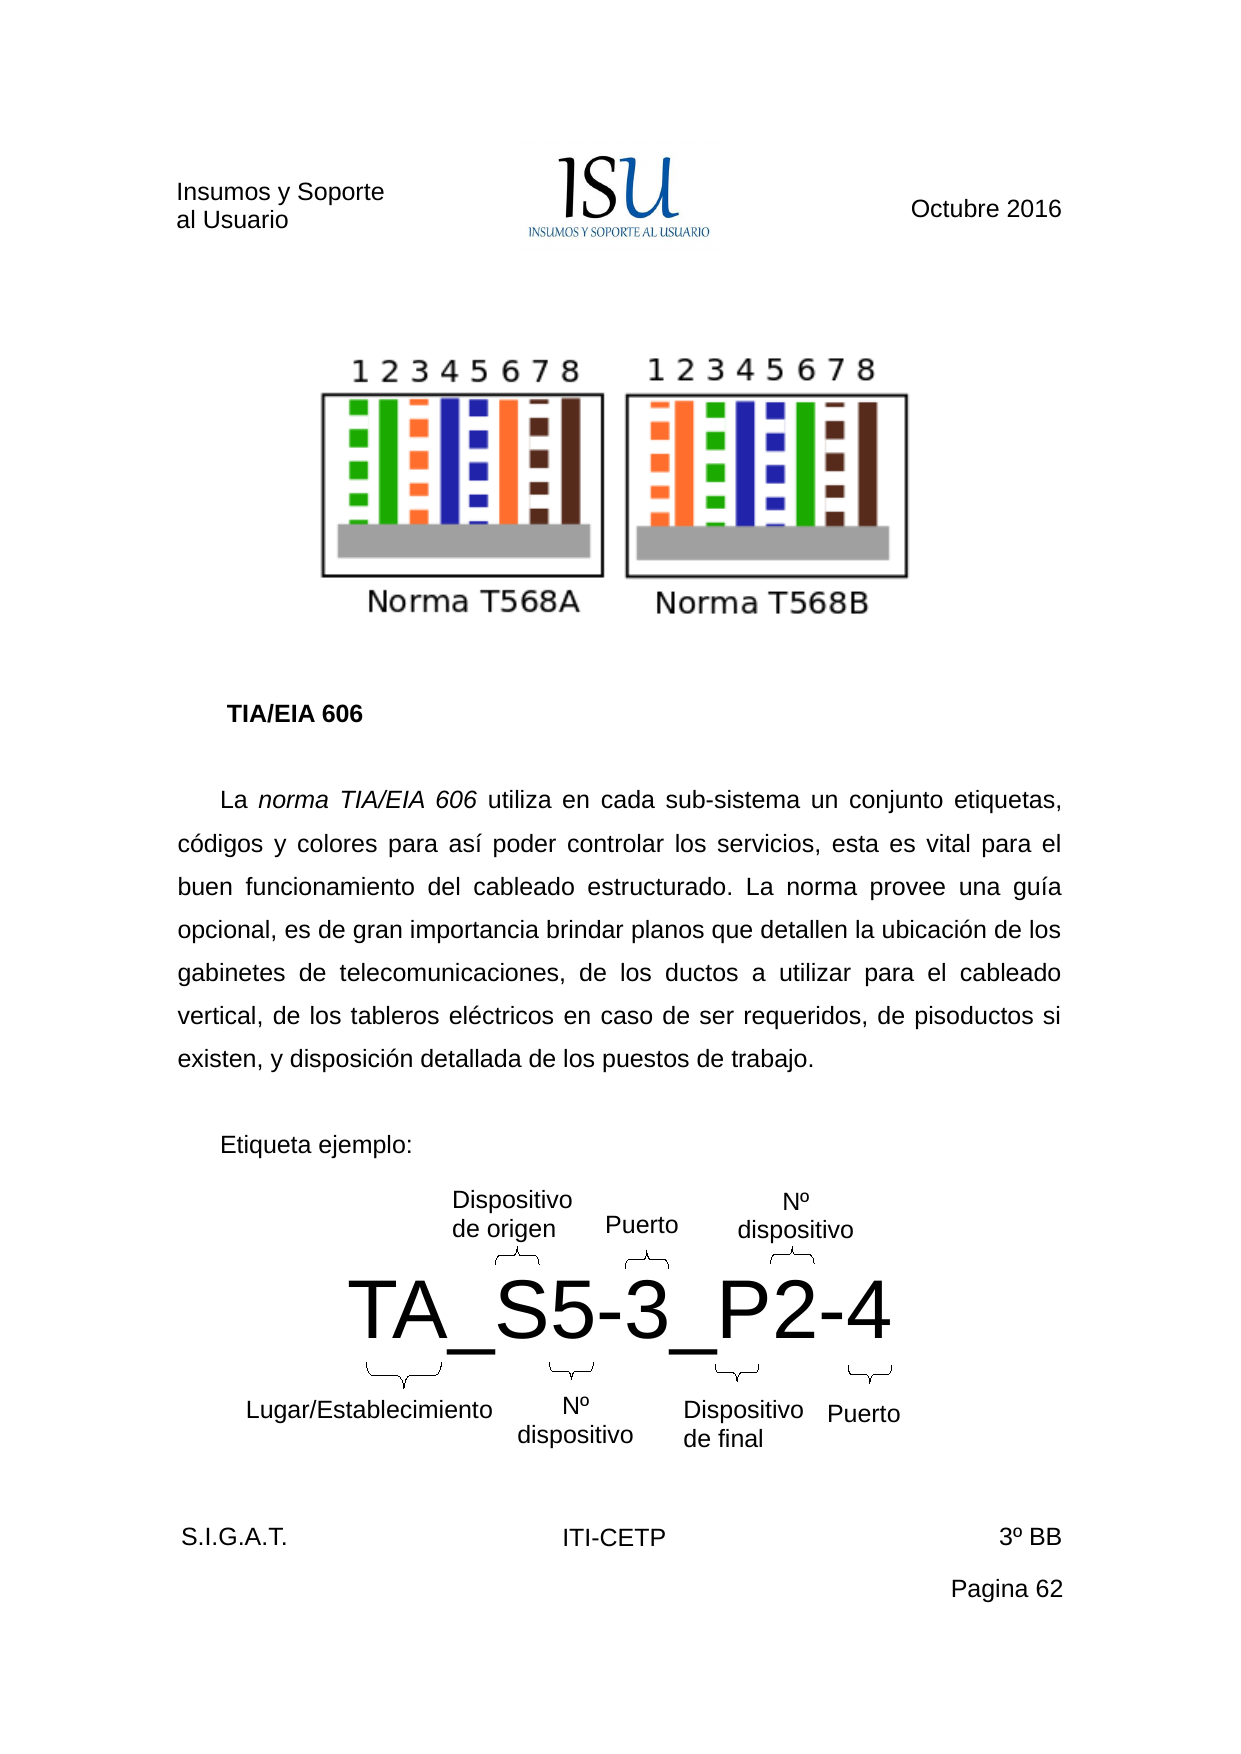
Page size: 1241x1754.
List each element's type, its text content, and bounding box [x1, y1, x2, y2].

text La norma TIA/EIA 606 utiliza en cada sub-sistema un conjunto etiquetas, códigos y colores para así poder controlar los servicios, esta es vital para el buen funcionamiento del cableado estructurado. La norma provee una guía opcional, es de gran importancia brindar planos que detallen la ubicación de los gabinetes de telecomunicaciones, de los ductos a utilizar para el cableado vertical, de los tableros eléctricos en caso de ser requeridos, de pisoductos si existen, y disposición detallada de los puestos de trabajo. [177, 786, 1063, 1073]
text Etiqueta ejemplo: [177, 1131, 1063, 1159]
text TIA/EIA 606 [177, 699, 1063, 728]
picture [517, 138, 723, 252]
picture [307, 329, 933, 642]
text TA_S5-3_P2-4 [177, 1260, 1063, 1356]
